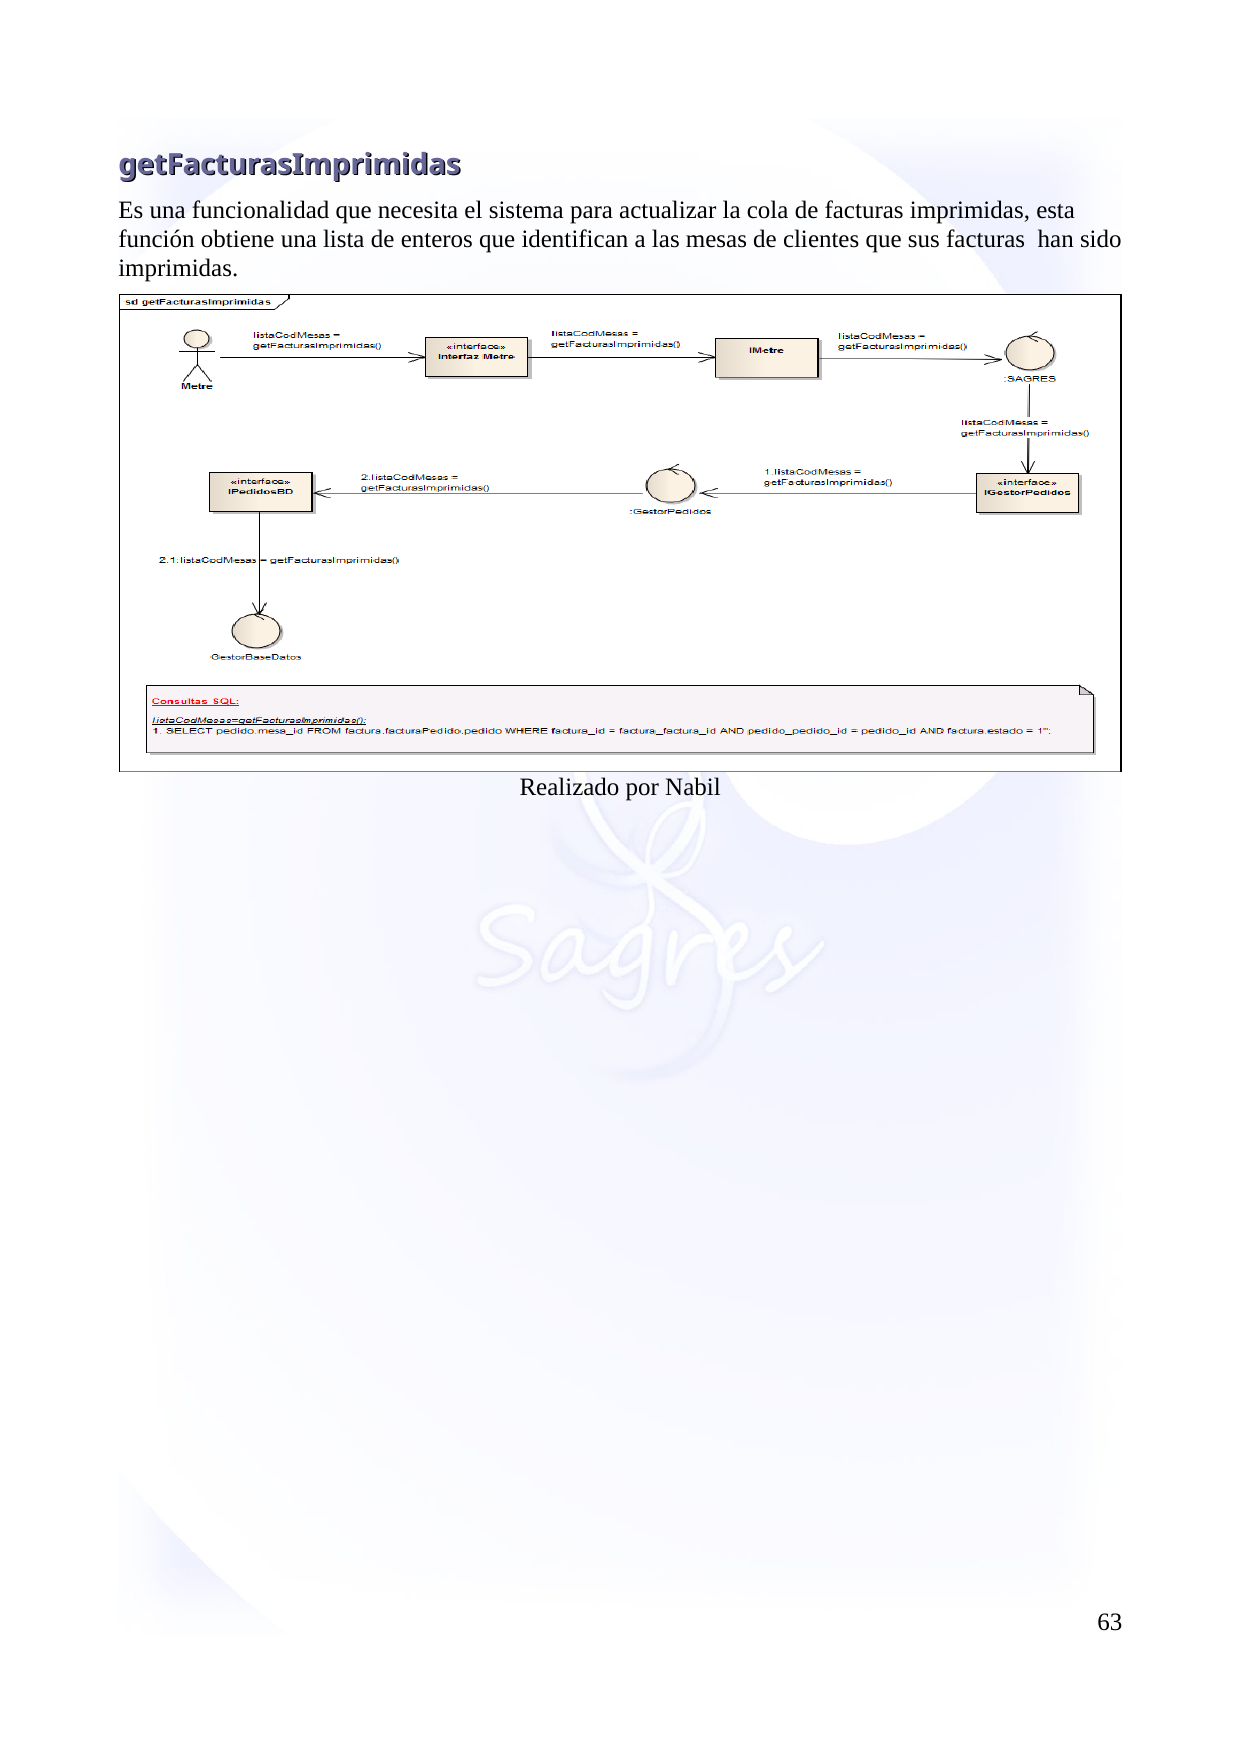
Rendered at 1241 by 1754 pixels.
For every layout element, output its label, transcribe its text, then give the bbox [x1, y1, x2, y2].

picture [118, 118, 1122, 143]
picture [118, 282, 1122, 772]
picture [118, 800, 1122, 1636]
subtitle getFacturasImprimidas [118, 143, 1122, 183]
picture [118, 183, 1122, 195]
text Es una funcionalidad que necesita el sistema para actualizar la cola de facturas imprimidas, esta función obtiene una lista de enteros que identifican a las mesas de clientes que sus facturas han sido imprimidas. [118, 195, 1122, 282]
text Realizado por Nabil [118, 772, 1122, 800]
